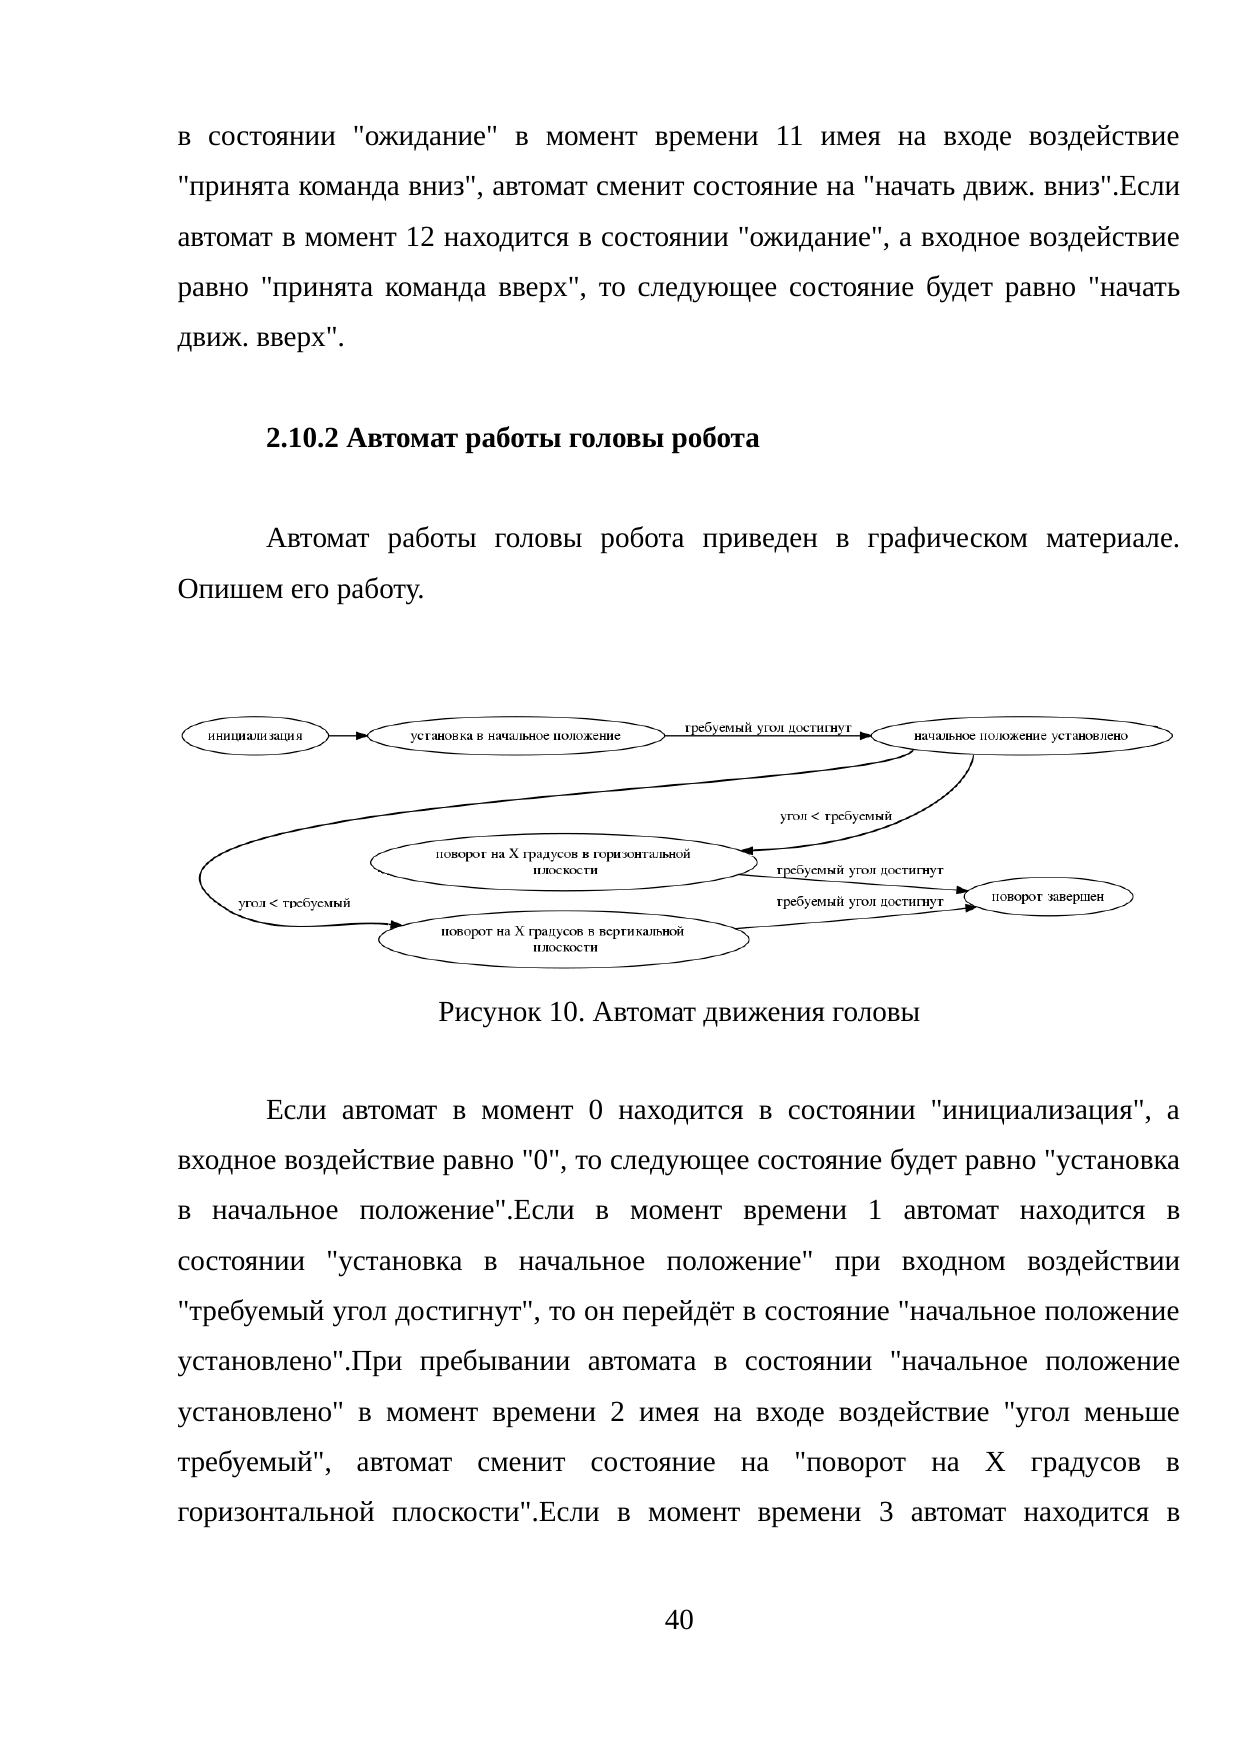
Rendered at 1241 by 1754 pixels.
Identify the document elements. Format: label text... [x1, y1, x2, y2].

text Автомат работы головы робота приведен в графическом материале. Опишем его работу. [177, 521, 1181, 604]
text в состоянии "ожидание" в момент времени 11 имея на входе воздействие "принята команда вниз", автомат сменит состояние на "начать движ. вниз".Если автомат в момент 12 находится в состоянии "ожидание", а входное воздействие равно "принята команда вверх", то следующее состояние будет равно "начать движ. вверх". [177, 118, 1181, 353]
text Если автомат в момент 0 находится в состоянии "инициализация", а входное воздействие равно "0", то следующее состояние будет равно "установка в начальное положение".Если в момент времени 1 автомат находится в состоянии "установка в начальное положение" при входном воздействии "требуемый угол достигнут", то он перейдёт в состояние "начальное положение установлено".При пребывании автомата в состоянии "начальное положение установлено" в момент времени 2 имея на входе воздействие "угол меньше требуемый", автомат сменит состояние на "поворот на Х градусов в горизонтальной плоскости".Если в момент времени 3 автомат находится в [177, 1092, 1181, 1528]
subtitle 2.10.2 Автомат работы головы робота [177, 420, 1181, 453]
picture [178, 668, 1181, 972]
text Рисунок 10. Автомат движения головы [177, 668, 1181, 1028]
